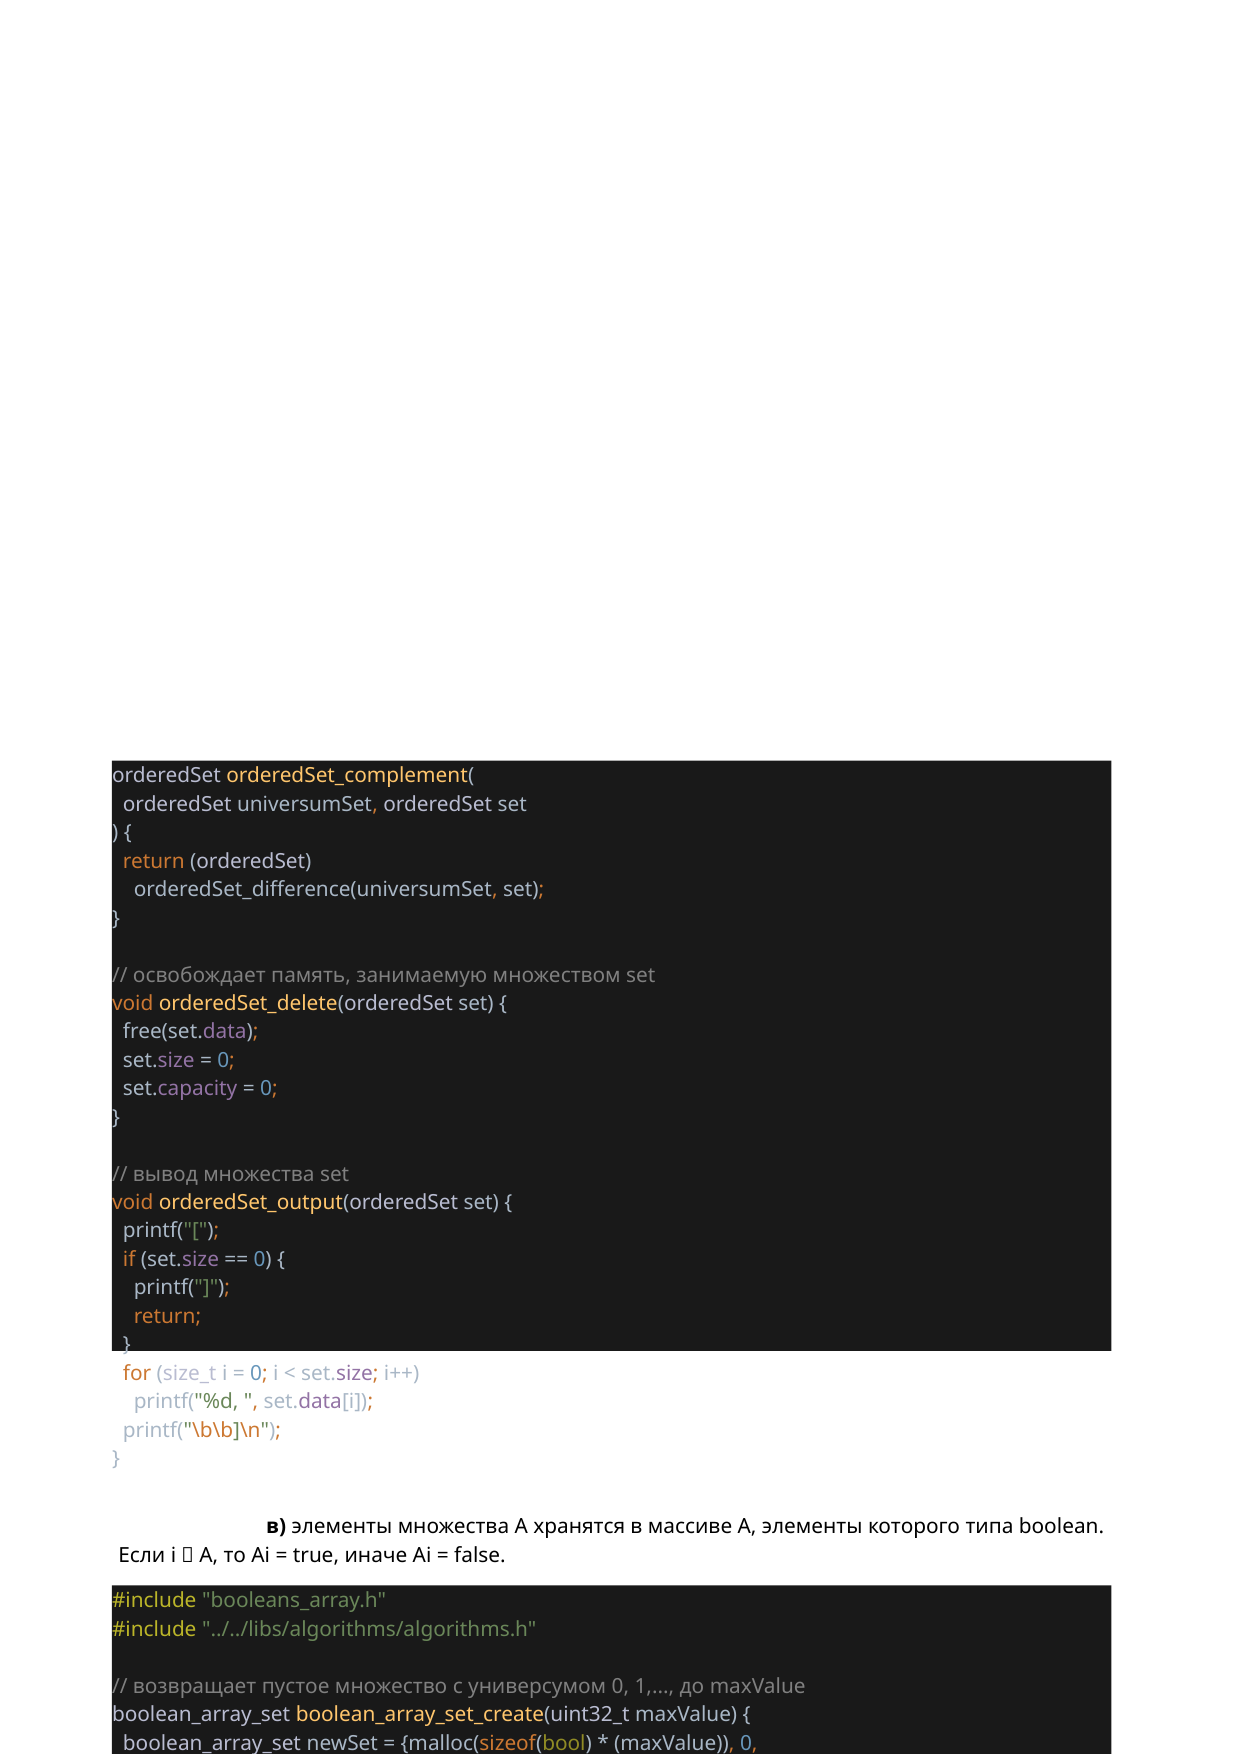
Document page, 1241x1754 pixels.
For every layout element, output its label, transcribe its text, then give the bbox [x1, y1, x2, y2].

text в) элементы множества А хранятся в массиве А, элементы которого типа boolean. Если i  A, то Аi = true, иначе Ai = false. [118, 1512, 1122, 1568]
